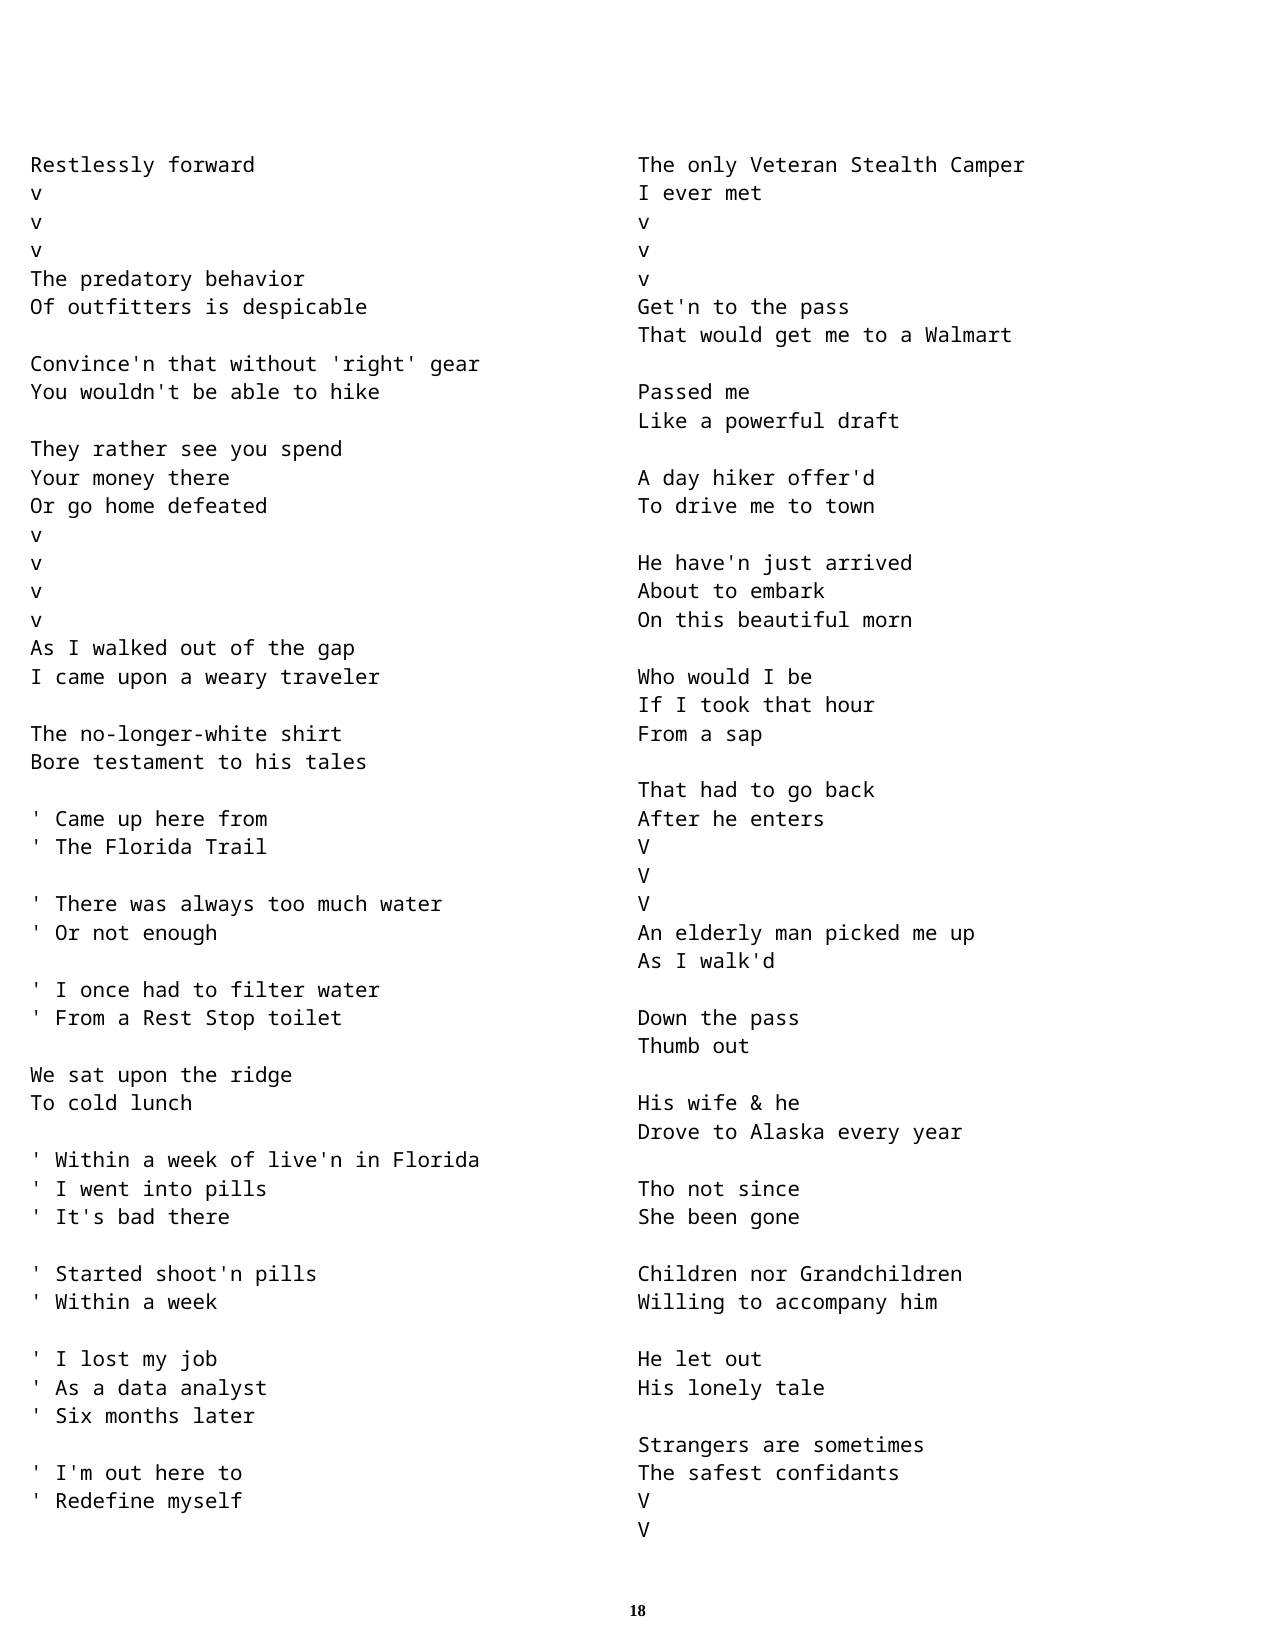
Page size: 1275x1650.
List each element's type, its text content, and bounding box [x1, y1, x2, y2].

text He have'n just arrived [637, 548, 1245, 577]
text The safest confidants [637, 1458, 1245, 1487]
text To drive me to town [637, 491, 1245, 520]
text About to embark [637, 577, 1245, 605]
text That would get me to a Walmart [637, 321, 1245, 349]
text v [637, 207, 1245, 235]
text As I walked out of the gap [30, 633, 637, 662]
text v [637, 235, 1245, 264]
text As I walk'd [637, 946, 1245, 975]
text v [30, 235, 637, 264]
text Convince'n that without 'right' gear [30, 349, 637, 377]
text ' Six months later [30, 1401, 637, 1430]
text Willing to accompany him [637, 1287, 1245, 1316]
text The predatory behavior [30, 264, 637, 292]
text His lonely tale [637, 1373, 1245, 1401]
text ' As a data analyst [30, 1373, 637, 1401]
text His wife & he [637, 1088, 1245, 1117]
text Passed me [637, 377, 1245, 406]
text ' It's bad there [30, 1202, 637, 1231]
text v [30, 520, 637, 548]
text ' I lost my job [30, 1344, 637, 1373]
text Drove to Alaska every year [637, 1117, 1245, 1145]
text V [637, 1515, 1245, 1543]
text Strangers are sometimes [637, 1430, 1245, 1458]
text v [30, 178, 637, 207]
text v [30, 577, 637, 605]
text Tho not since [637, 1174, 1245, 1202]
text Like a powerful draft [637, 406, 1245, 434]
text Restlessly forward [30, 150, 637, 178]
text ' Started shoot'n pills [30, 1259, 637, 1287]
text V [637, 1487, 1245, 1515]
text We sat upon the ridge [30, 1060, 637, 1088]
text ' I once had to filter water [30, 975, 637, 1003]
text Your money there [30, 463, 637, 491]
text He let out [637, 1344, 1245, 1373]
text ' Redefine myself [30, 1487, 637, 1515]
text I ever met [637, 178, 1245, 207]
text V [637, 889, 1245, 918]
text If I took that hour [637, 690, 1245, 719]
text ' Within a week of live'n in Florida [30, 1145, 637, 1174]
text v [637, 264, 1245, 292]
text Thumb out [637, 1032, 1245, 1060]
text A day hiker offer'd [637, 463, 1245, 491]
text Down the pass [637, 1003, 1245, 1032]
text v [30, 207, 637, 235]
text You wouldn't be able to hike [30, 377, 637, 406]
text From a sap [637, 719, 1245, 747]
text That had to go back [637, 776, 1245, 804]
text Get'n to the pass [637, 292, 1245, 321]
text An elderly man picked me up [637, 918, 1245, 946]
text v [30, 605, 637, 633]
text The only Veteran Stealth Camper [637, 150, 1245, 178]
text They rather see you spend [30, 434, 637, 463]
text She been gone [637, 1202, 1245, 1231]
text To cold lunch [30, 1088, 637, 1117]
text I came upon a weary traveler [30, 662, 637, 690]
text ' Came up here from [30, 804, 637, 832]
text ' There was always too much water [30, 889, 637, 918]
text After he enters [637, 804, 1245, 832]
text V [637, 861, 1245, 889]
text Bore testament to his tales [30, 747, 637, 776]
text ' From a Rest Stop toilet [30, 1003, 637, 1032]
text V [637, 832, 1245, 861]
text Who would I be [637, 662, 1245, 690]
text ' Within a week [30, 1287, 637, 1316]
text v [30, 548, 637, 577]
text The no-longer-white shirt [30, 719, 637, 747]
text Children nor Grandchildren [637, 1259, 1245, 1287]
text ' I'm out here to [30, 1458, 637, 1487]
text On this beautiful morn [637, 605, 1245, 633]
text Of outfitters is despicable [30, 292, 637, 321]
text ' The Florida Trail [30, 832, 637, 861]
text ' I went into pills [30, 1174, 637, 1202]
text ' Or not enough [30, 918, 637, 946]
text Or go home defeated [30, 491, 637, 520]
